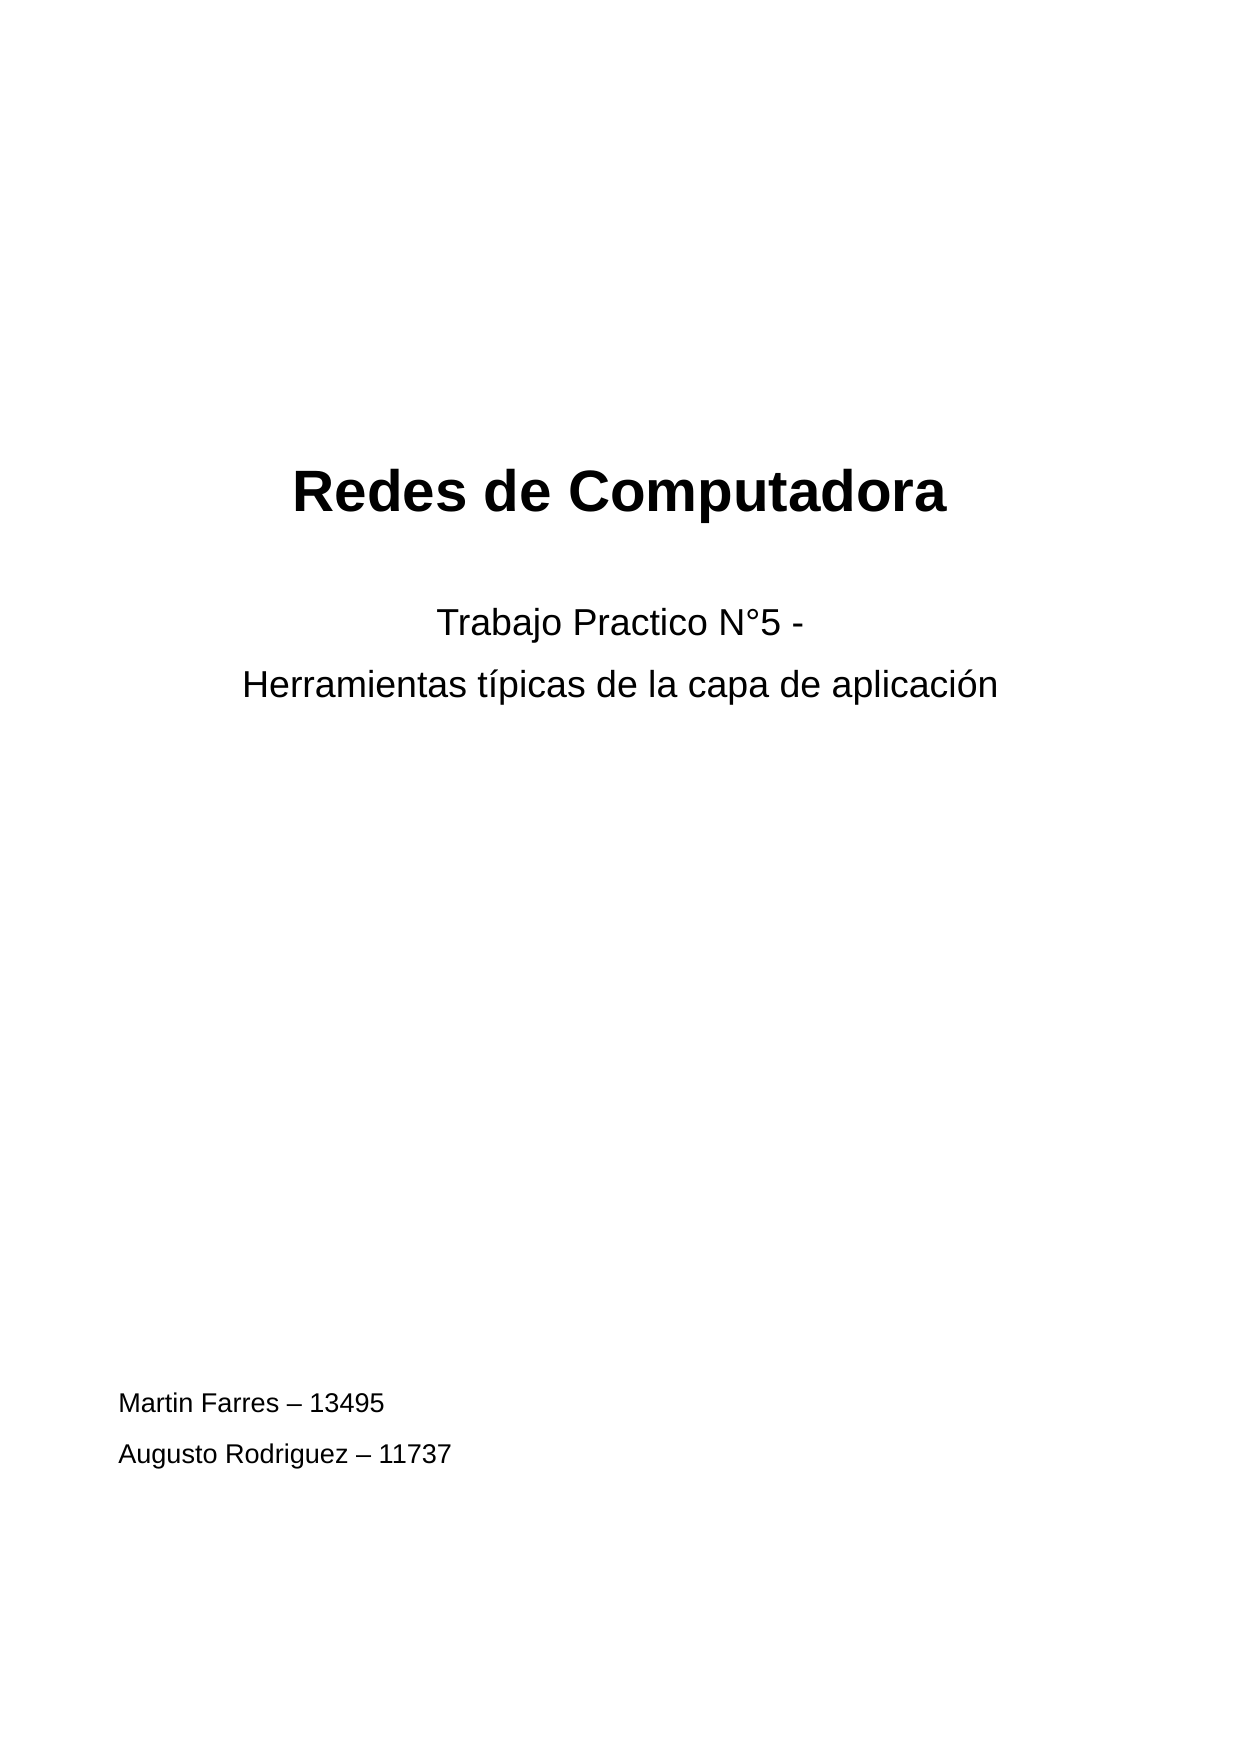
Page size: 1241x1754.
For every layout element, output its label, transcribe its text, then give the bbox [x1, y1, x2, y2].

subtitle Herramientas típicas de la capa de aplicación [118, 662, 1122, 705]
text Augusto Rodriguez – 11737 [118, 1438, 1122, 1469]
title Redes de Computadora [118, 457, 1122, 524]
text Martin Farres – 13495 [118, 1387, 1122, 1418]
subtitle Trabajo Practico N°5 - [118, 600, 1122, 643]
